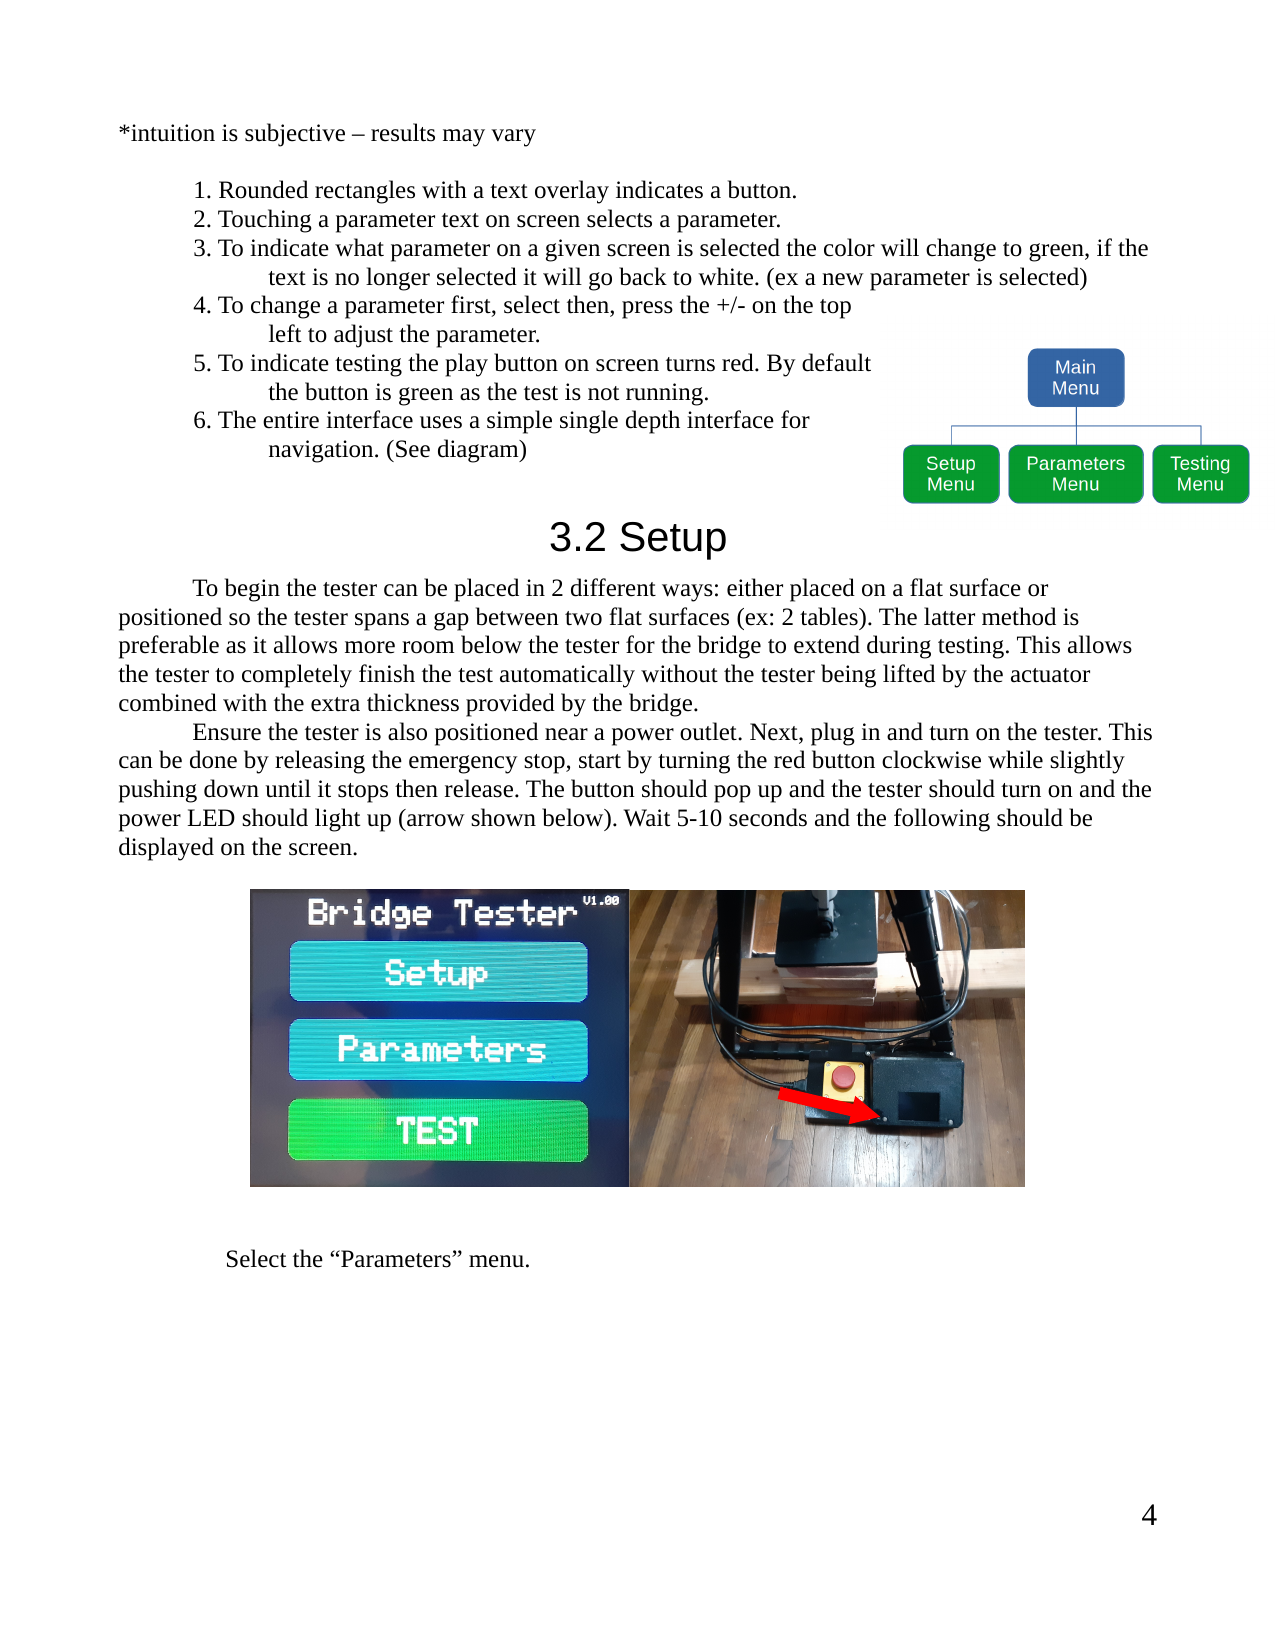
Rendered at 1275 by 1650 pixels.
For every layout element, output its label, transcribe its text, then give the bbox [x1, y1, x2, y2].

picture [250, 889, 1025, 1187]
picture [880, 315, 1275, 530]
subtitle 3.2 Setup [118, 513, 1157, 561]
text Select the “Parameters” menu. [118, 1244, 637, 1273]
text 1. Rounded rectangles with a text overlay indicates a button. [118, 176, 1157, 204]
text 6. The entire interface uses a simple single depth interface for navigation. (See diagram) [118, 406, 880, 463]
text To begin the tester can be placed in 2 different ways: either placed on a flat surface or positioned so the tester spans a gap between two flat surfaces (ex: 2 tables). The latter method is preferable as it allows more room below the tester for the bridge to extend during testing. This allows the tester to completely finish the test automatically without the tester being lifted by the actuator combined with the extra thickness provided by the bridge. [118, 573, 1157, 717]
text 2. Touching a parameter text on screen selects a parameter. [118, 204, 1157, 233]
text 3. To indicate what parameter on a given screen is selected the color will change to green, if the text is no longer selected it will go back to white. (ex a new parameter is selected) [118, 233, 1157, 291]
text 5. To indicate testing the play button on screen turns red. By default the button is green as the test is not running. [118, 348, 880, 406]
text *intuition is subjective – results may vary [118, 118, 1157, 147]
text Ensure the tester is also positioned near a power outlet. Next, plug in and turn on the tester. This can be done by releasing the emergency stop, start by turning the red button clockwise while slightly pushing down until it stops then release. The button should pop up and the tester should turn on and the power LED should light up (arrow shown below). Wait 5-10 seconds and the following should be displayed on the screen. [118, 717, 1157, 861]
text 4. To change a parameter first, select then, press the +/- on the top left to adjust the parameter. [118, 291, 1157, 348]
